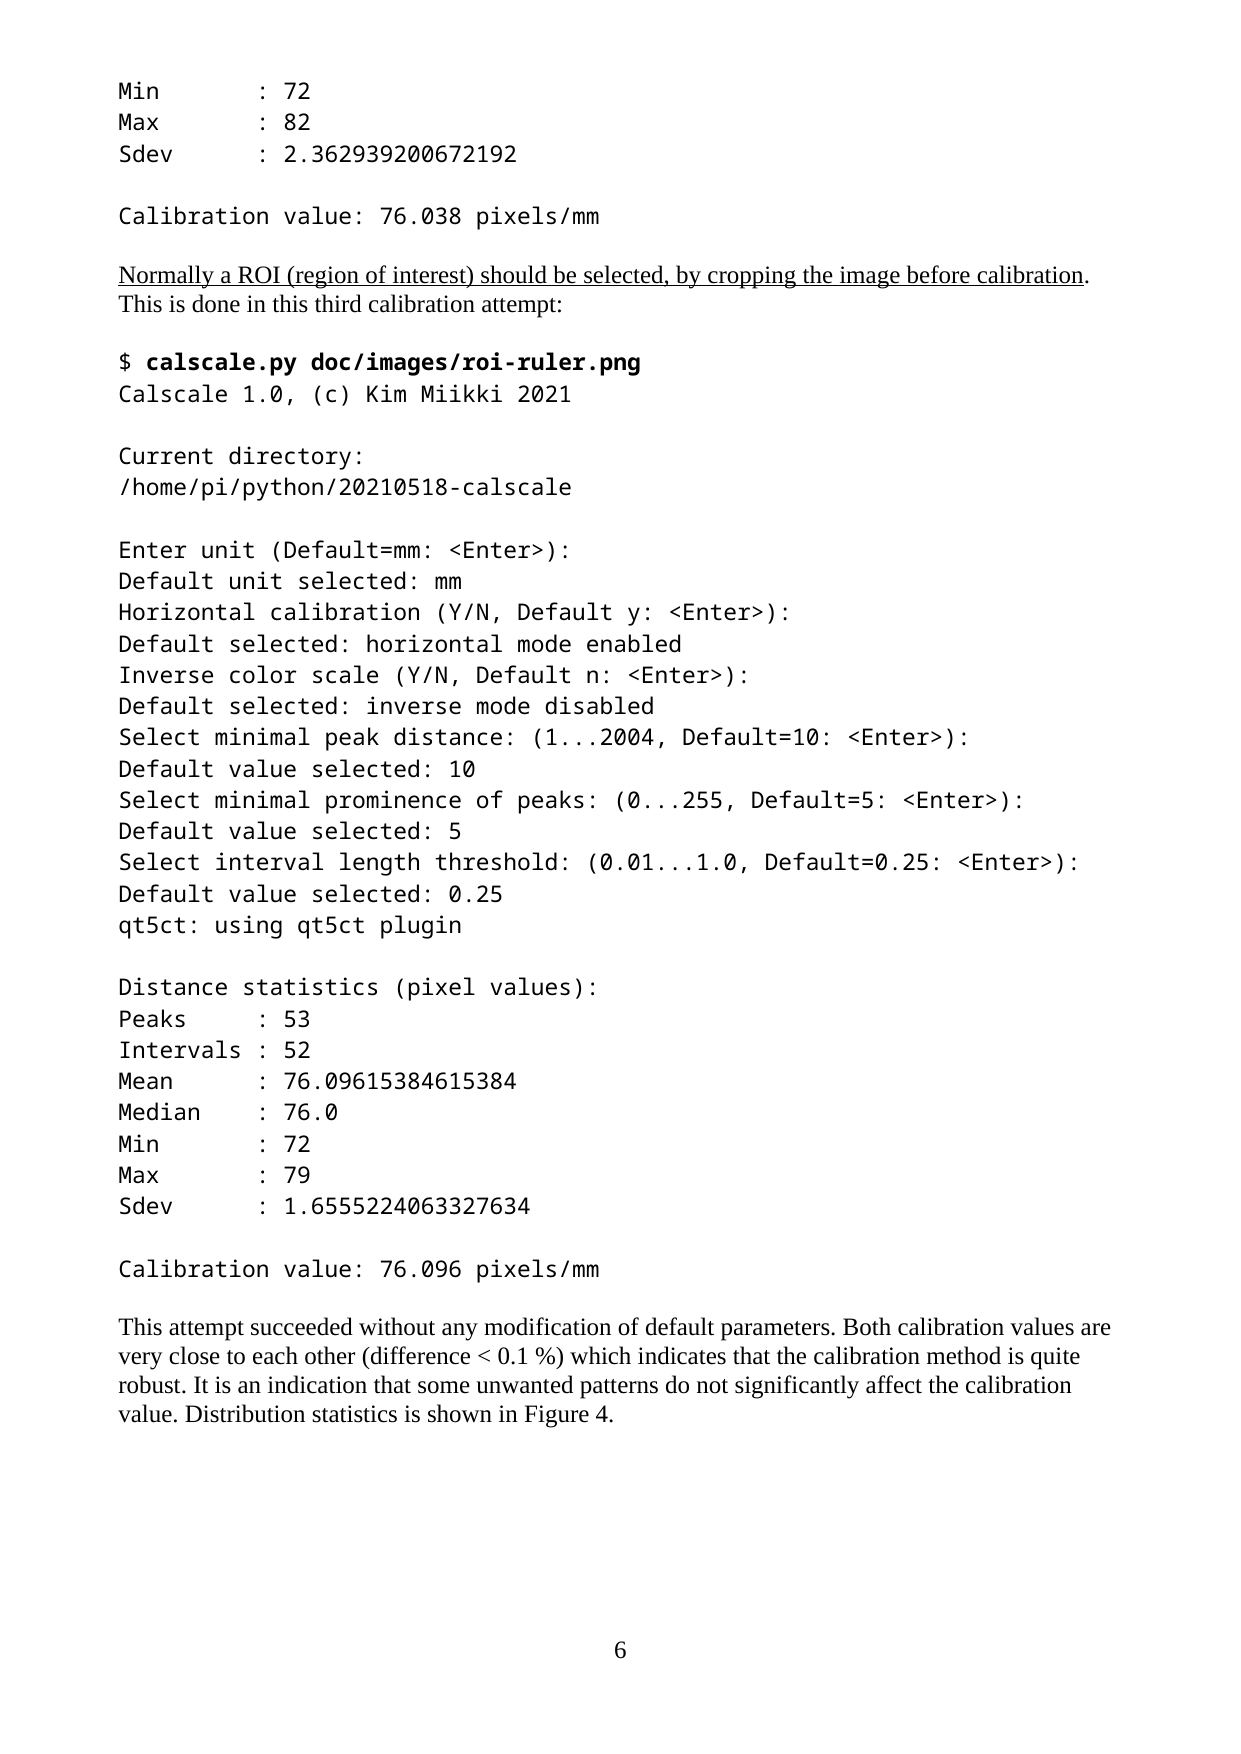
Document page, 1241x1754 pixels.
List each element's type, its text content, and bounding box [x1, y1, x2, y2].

text Normally a ROI (region of interest) should be selected, by cropping the image before calibration. This is done in this third calibration attempt: [118, 260, 1122, 317]
text Min : 72 Max : 82 Sdev : 2.362939200672192 Calibration value: 76.038 pixels/mm [118, 75, 1122, 231]
text This attempt succeeded without any modification of default parameters. Both calibration values are very close to each other (difference < 0.1 %) which indicates that the calibration method is quite robust. It is an indication that some unwanted patterns do not significantly affect the calibration value. Distribution statistics is shown in Figure 4. [118, 1312, 1122, 1427]
text $ calscale.py doc/images/roi-ruler.png Calscale 1.0, (c) Kim Miikki 2021 Current directory: /home/pi/python/20210518-calscale Enter unit (Default=mm: <Enter>): Default unit selected: mm Horizontal calibration (Y/N, Default y: <Enter>): Default selected: horizontal mode enabled Inverse color scale (Y/N, Default n: <Enter>): Default selected: inverse mode disabled Select minimal peak distance: (1...2004, Default=10: <Enter>): Default value selected: 10 Select minimal prominence of peaks: (0...255, Default=5: <Enter>): Default value selected: 5 Select interval length threshold: (0.01...1.0, Default=0.25: <Enter>): Default value selected: 0.25 qt5ct: using qt5ct plugin Distance statistics (pixel values): Peaks : 53 Intervals : 52 Mean : 76.09615384615384 Median : 76.0 Min : 72 Max : 79 Sdev : 1.6555224063327634 Calibration value: 76.096 pixels/mm [118, 346, 1122, 1284]
